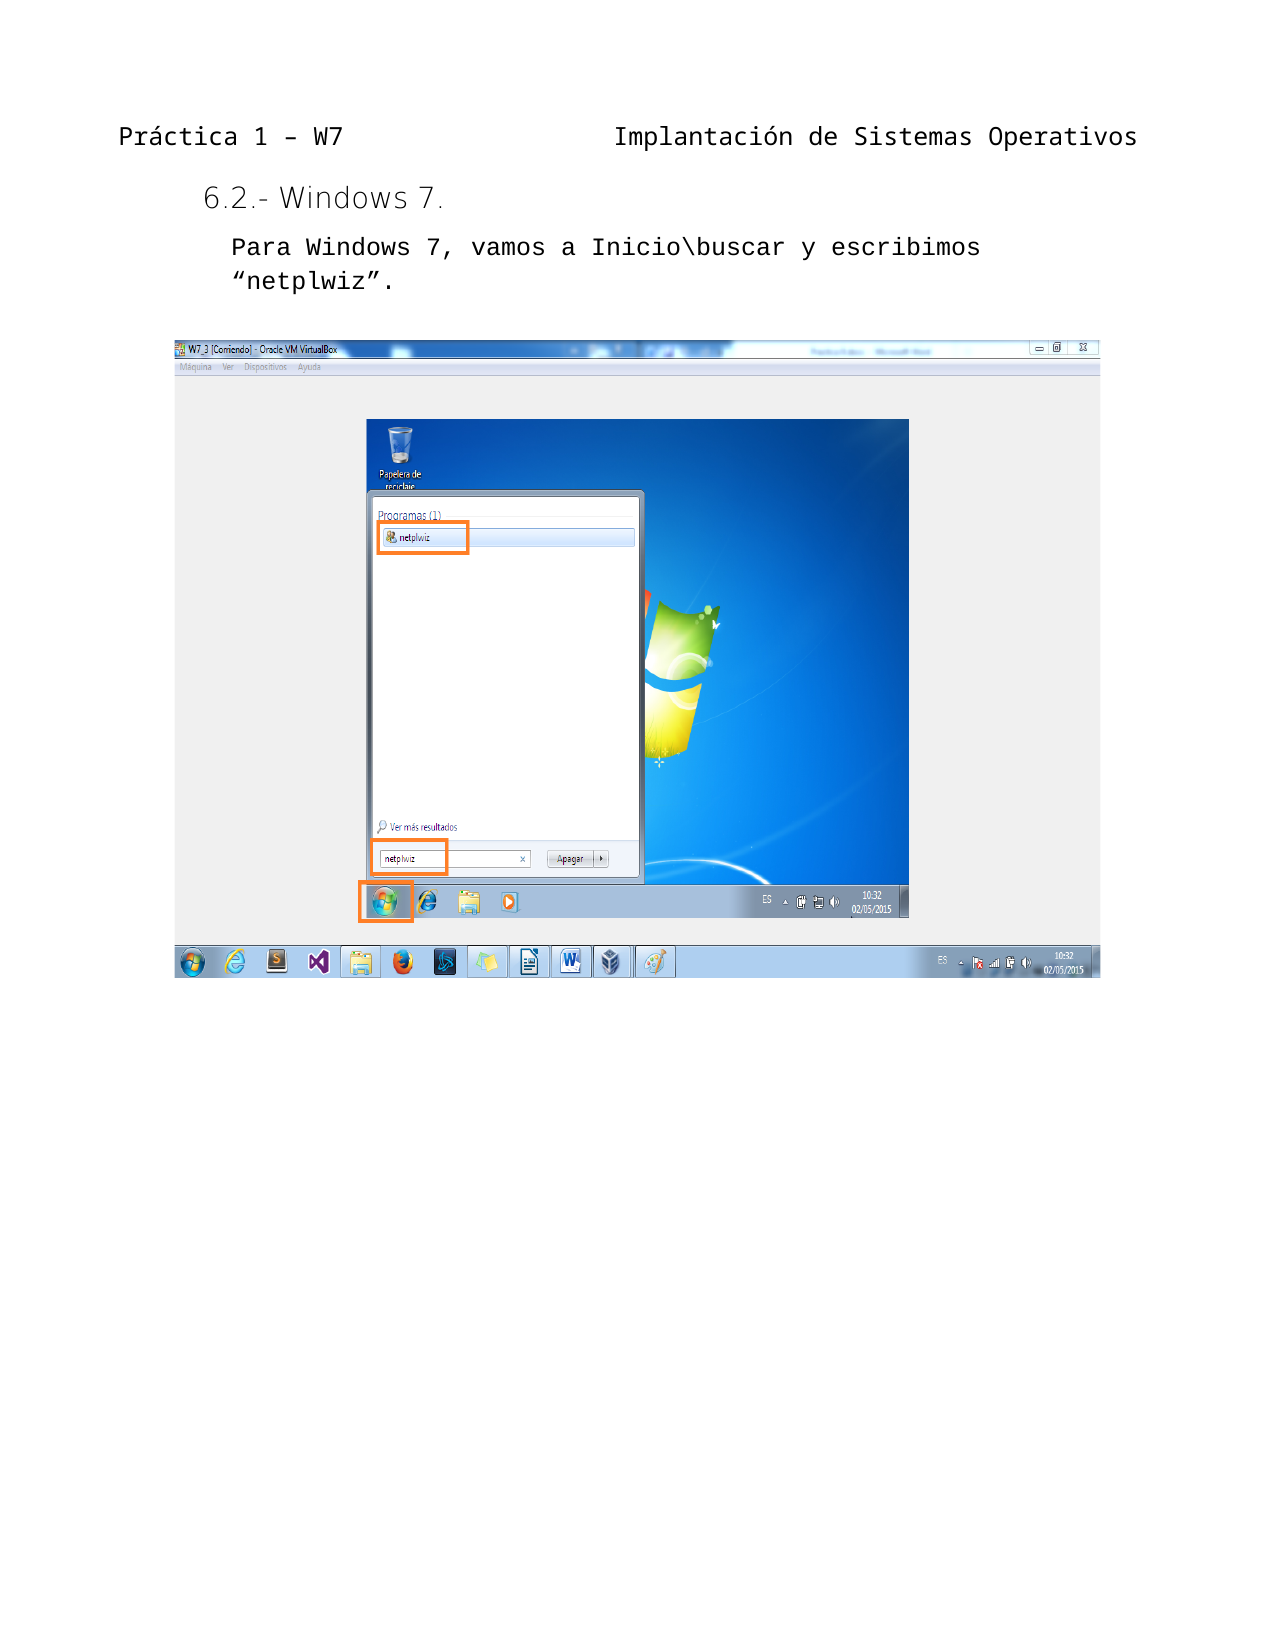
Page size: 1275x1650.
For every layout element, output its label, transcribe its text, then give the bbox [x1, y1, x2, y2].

picture [174, 340, 1101, 978]
list Windows 7. [193, 182, 1157, 216]
text Para Windows 7, vamos a Inicio\buscar y escribimos “netplwiz”. [231, 235, 1157, 297]
